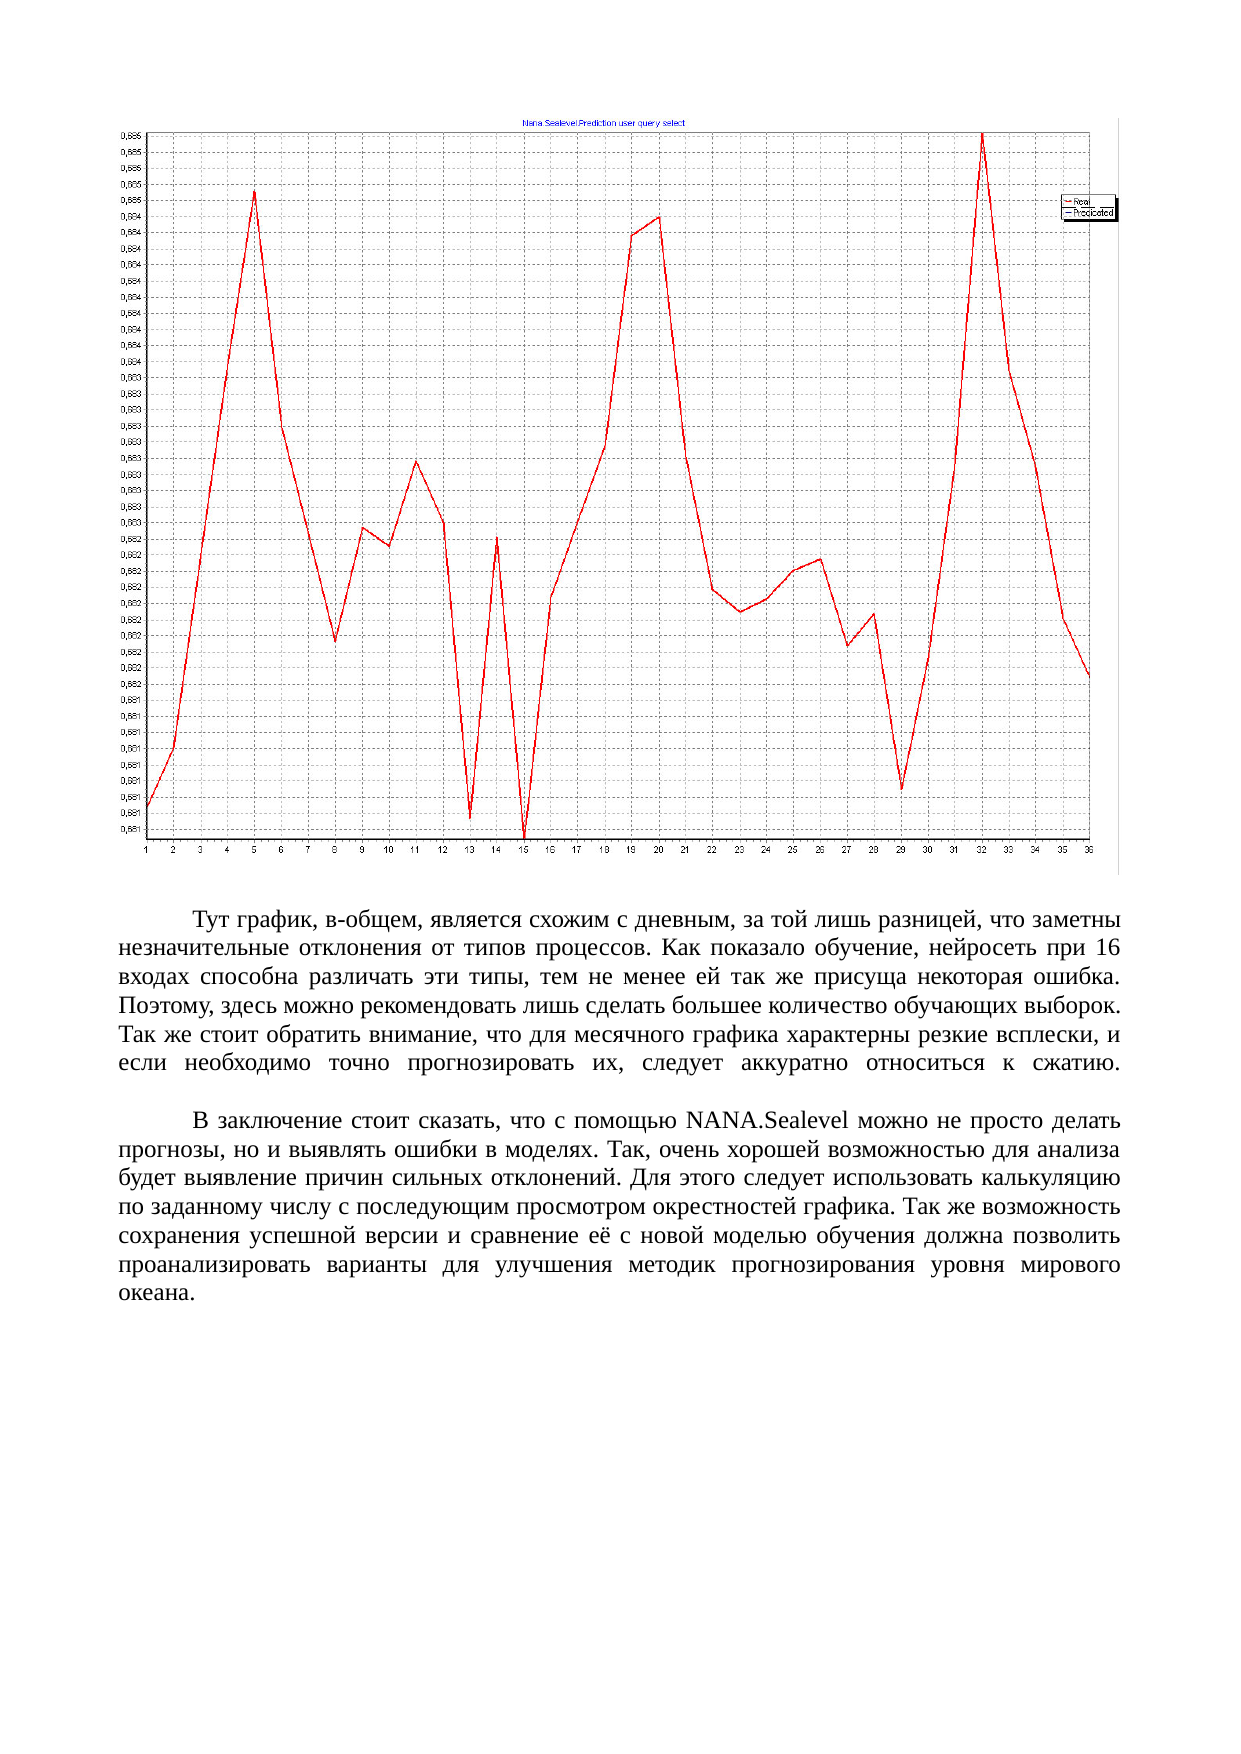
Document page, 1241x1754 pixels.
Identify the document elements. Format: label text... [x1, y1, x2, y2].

picture [118, 118, 1122, 875]
text Тут график, в-общем, является схожим с дневным, за той лишь разницей, что заметны незначительные отклонения от типов процессов. Как показало обучение, нейросеть при 16 входах способна различать эти типы, тем не менее ей так же присуща некоторая ошибка. Поэтому, здесь можно рекомендовать лишь сделать большее количество обучающих выборок. Так же стоит обратить внимание, что для месячного графика характерны резкие всплески, и если необходимо точно прогнозировать их, следует аккуратно относиться к сжатию. [118, 904, 1122, 1105]
text В заключение стоит сказать, что с помощью NANA.Sealevel можно не просто делать прогнозы, но и выявлять ошибки в моделях. Так, очень хорошей возможностью для анализа будет выявление причин сильных отклонений. Для этого следует использовать калькуляцию по заданному числу с последующим просмотром окрестностей графика. Так же возможность сохранения успешной версии и сравнение её с новой моделью обучения должна позволить проанализировать варианты для улучшения методик прогнозирования уровня мирового океана. [118, 1105, 1122, 1306]
